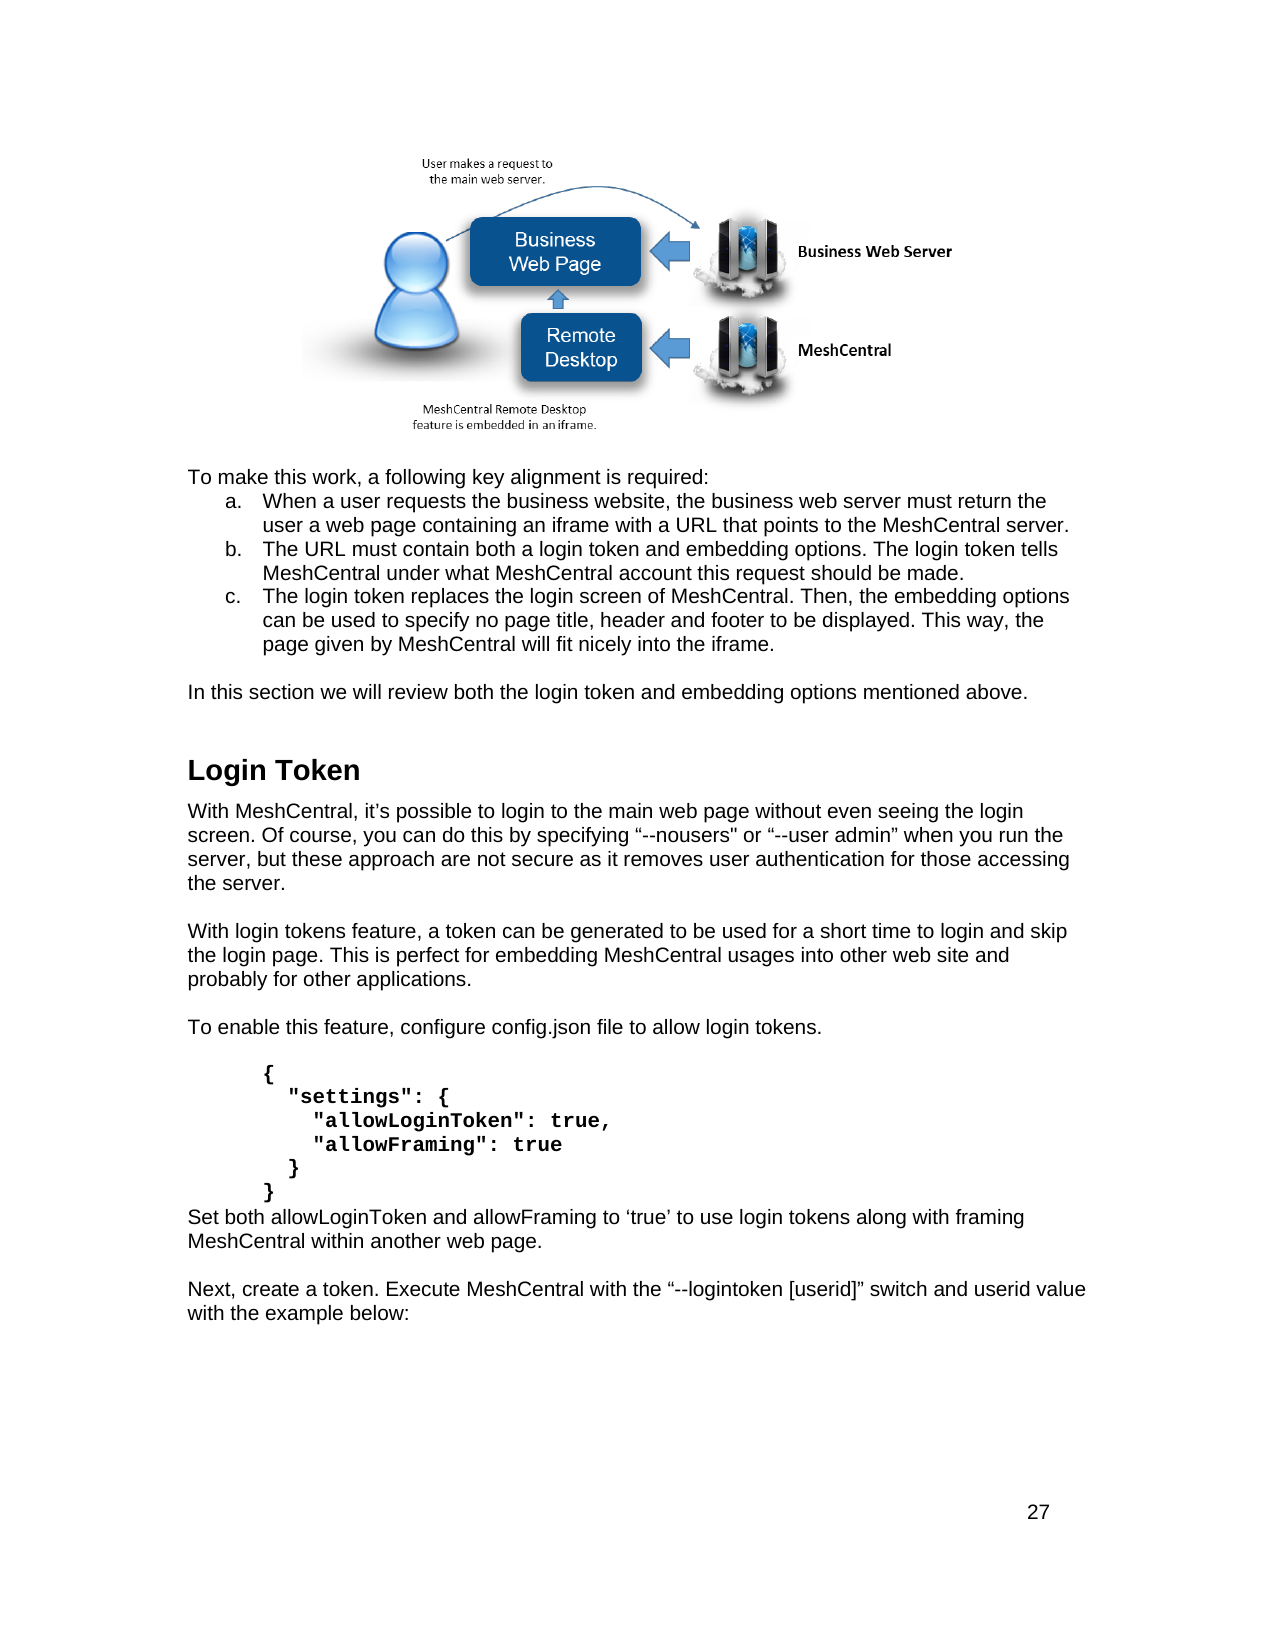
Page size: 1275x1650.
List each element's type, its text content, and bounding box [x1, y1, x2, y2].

text "allowLoginToken": true, [262, 1110, 1087, 1134]
text "allowFraming": true [262, 1134, 1087, 1157]
text "settings": { [262, 1086, 1087, 1110]
list The login token replaces the login screen of MeshCentral. Then, the embedding options can be used to specify no page title, header and footer to be displayed. This way, the page given by MeshCentral will fit nicely into the iframe. [225, 584, 1087, 656]
text With login tokens feature, a token can be generated to be used for a short time to login and skip the login page. This is perfect for embedding MeshCentral usages into other web site and probably for other applications. [187, 919, 1087, 991]
list When a user requests the business website, the business web server must return the user a web page containing an iframe with a URL that points to the MeshCentral server. [225, 488, 1087, 536]
text Next, create a token. Execute MeshCentral with the “--logintoken [userid]” switch and userid value with the example below: [187, 1276, 1087, 1324]
text } [262, 1181, 1087, 1204]
text To make this work, a following key alignment is required: [187, 464, 1087, 488]
text Set both allowLoginToken and allowFraming to ‘true’ to use login tokens along with framing MeshCentral within another web page. [187, 1204, 1087, 1252]
subtitle Login Token [187, 753, 1087, 787]
text } [262, 1157, 1087, 1181]
text { [262, 1063, 1087, 1086]
text In this section we will review both the login token and embedding options mentioned above. [187, 680, 1087, 704]
text With MeshCentral, it’s possible to login to the main web page without even seeing the login screen. Of course, you can do this by specifying “--nousers" or “--user admin” when you run the server, but these approach are not secure as it removes user authentication for those accessing the server. [187, 799, 1087, 895]
list The URL must contain both a login token and embedding options. The login token tells MeshCentral under what MeshCentral account this request should be made. [225, 536, 1087, 584]
text To enable this feature, configure config.json file to allow login tokens. [187, 1015, 1087, 1039]
